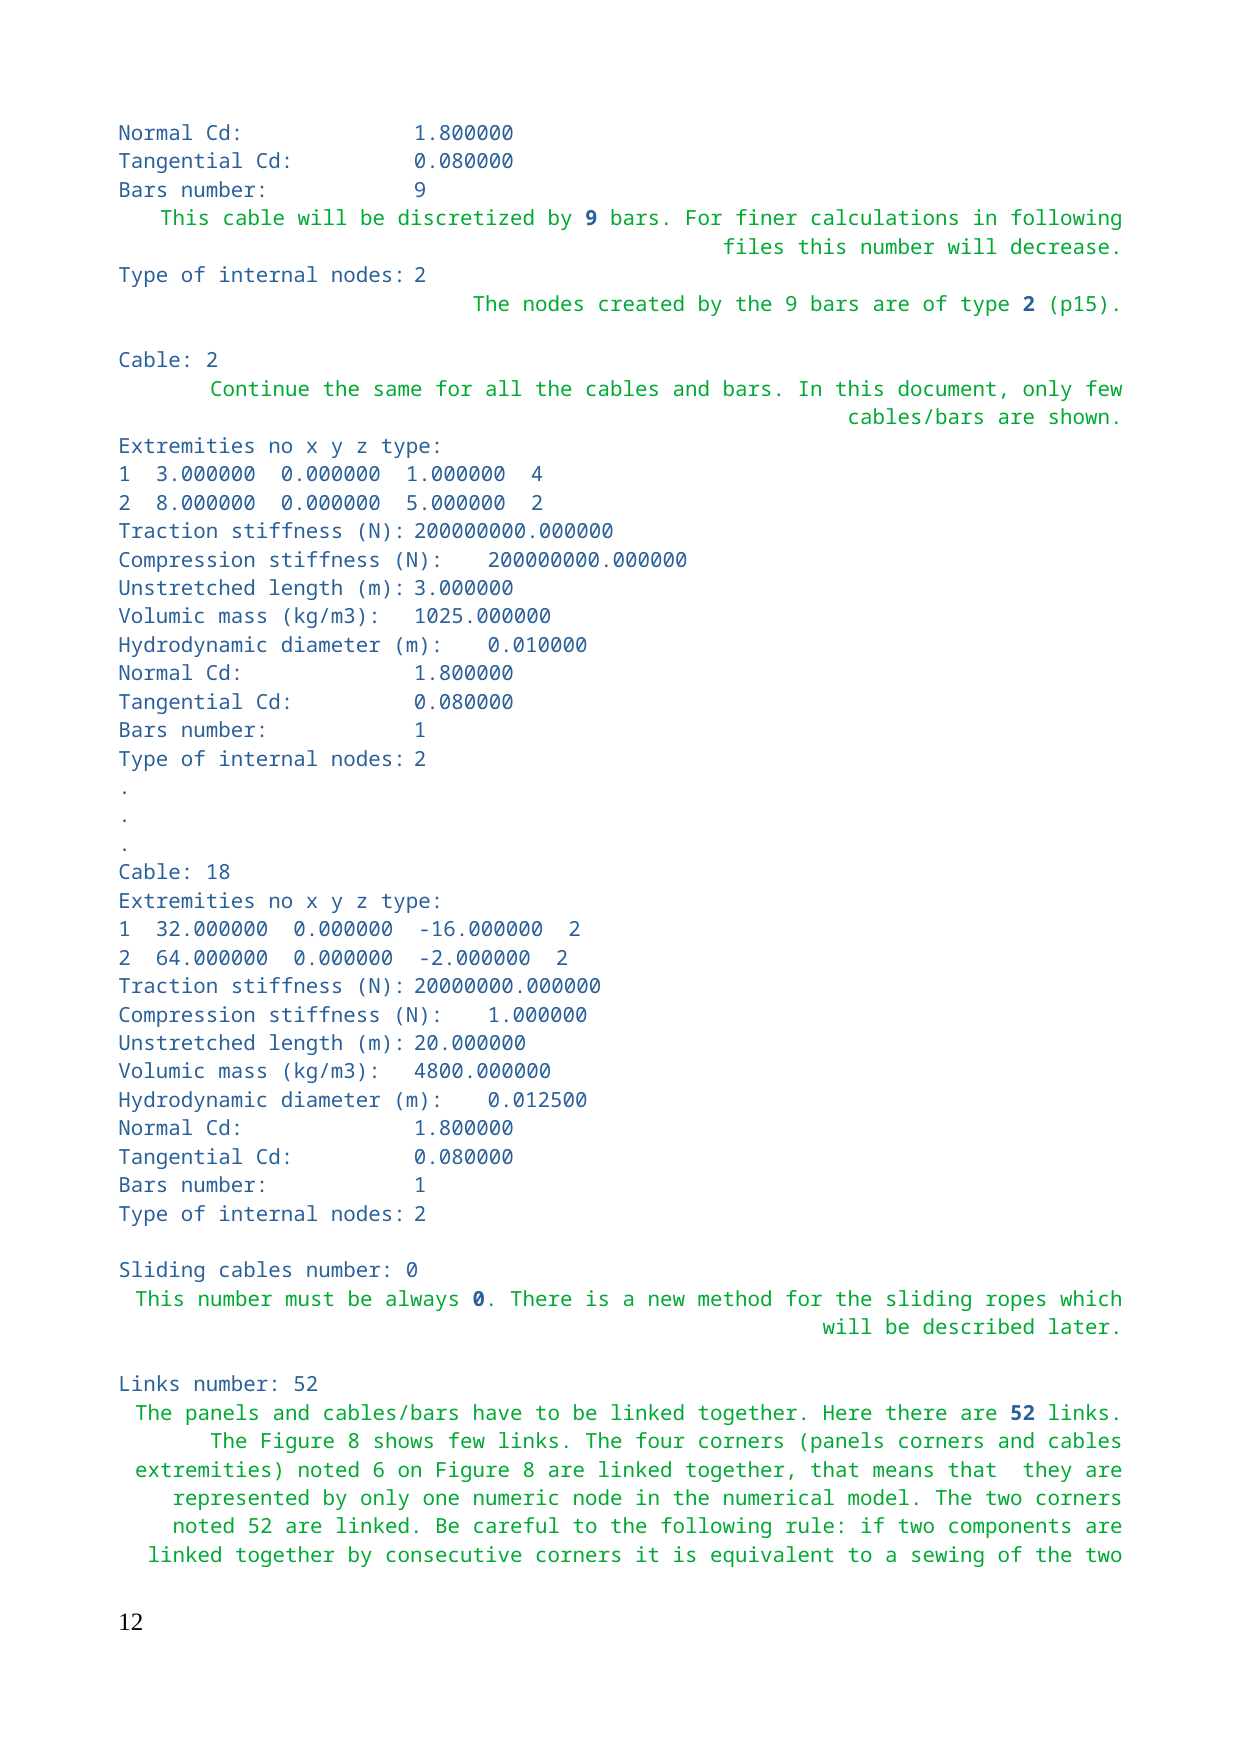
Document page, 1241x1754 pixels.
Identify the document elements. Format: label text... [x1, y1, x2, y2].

text Cable: 2 [118, 346, 1122, 374]
text This cable will be discretized by 9 bars. For finer calculations in following files this number will decrease. [118, 203, 1122, 260]
text Type of internal nodes: 2 [118, 744, 1122, 772]
text Normal Cd: 1.800000 [118, 118, 1122, 147]
text Tangential Cd: 0.080000 [118, 1142, 1122, 1170]
text 1 32.000000 0.000000 -16.000000 2 [118, 914, 1122, 943]
text Volumic mass (kg/m3): 4800.000000 [118, 1057, 1122, 1085]
text Traction stiffness (N): 20000000.000000 [118, 971, 1122, 1000]
text Bars number: 1 [118, 715, 1122, 744]
text Cable: 18 [118, 857, 1122, 886]
text Bars number: 9 [118, 175, 1122, 203]
text Sliding cables number: 0 [118, 1256, 1122, 1284]
text Tangential Cd: 0.080000 [118, 687, 1122, 715]
text Continue the same for all the cables and bars. In this document, only few cables/bars are shown. [118, 374, 1122, 431]
text Unstretched length (m): 3.000000 [118, 573, 1122, 602]
text . [118, 772, 1122, 801]
text 2 64.000000 0.000000 -2.000000 2 [118, 943, 1122, 971]
text Compression stiffness (N): 1.000000 [118, 1000, 1122, 1028]
text 1 3.000000 0.000000 1.000000 4 [118, 459, 1122, 488]
text This number must be always 0. There is a new method for the sliding ropes which will be described later. [118, 1284, 1122, 1341]
text Volumic mass (kg/m3): 1025.000000 [118, 602, 1122, 630]
text Compression stiffness (N): 200000000.000000 [118, 545, 1122, 573]
text The panels and cables/bars have to be linked together. Here there are 52 links. The Figure 8 shows few links. The four corners (panels corners and cables extremities) noted 6 on Figure 8 are linked together, that means that they are represented by only one numeric node in the numerical model. The two corners noted 52 are linked. Be careful to the following rule: if two components are linked together by consecutive corners it is equivalent to a sewing of the two [118, 1398, 1122, 1568]
text Extremities no x y z type: [118, 886, 1122, 914]
text . [118, 829, 1122, 857]
text Unstretched length (m): 20.000000 [118, 1028, 1122, 1057]
text Hydrodynamic diameter (m): 0.010000 [118, 630, 1122, 658]
text Normal Cd: 1.800000 [118, 658, 1122, 687]
text Type of internal nodes: 2 [118, 1199, 1122, 1227]
text Type of internal nodes: 2 [118, 260, 1122, 289]
text 2 8.000000 0.000000 5.000000 2 [118, 488, 1122, 516]
text Extremities no x y z type: [118, 431, 1122, 459]
text Bars number: 1 [118, 1170, 1122, 1199]
text Traction stiffness (N): 200000000.000000 [118, 516, 1122, 545]
text Hydrodynamic diameter (m): 0.012500 [118, 1085, 1122, 1113]
text Tangential Cd: 0.080000 [118, 147, 1122, 175]
text . [118, 801, 1122, 829]
text Links number: 52 [118, 1369, 1122, 1398]
text Normal Cd: 1.800000 [118, 1113, 1122, 1142]
text The nodes created by the 9 bars are of type 2 (p15). [118, 289, 1122, 317]
